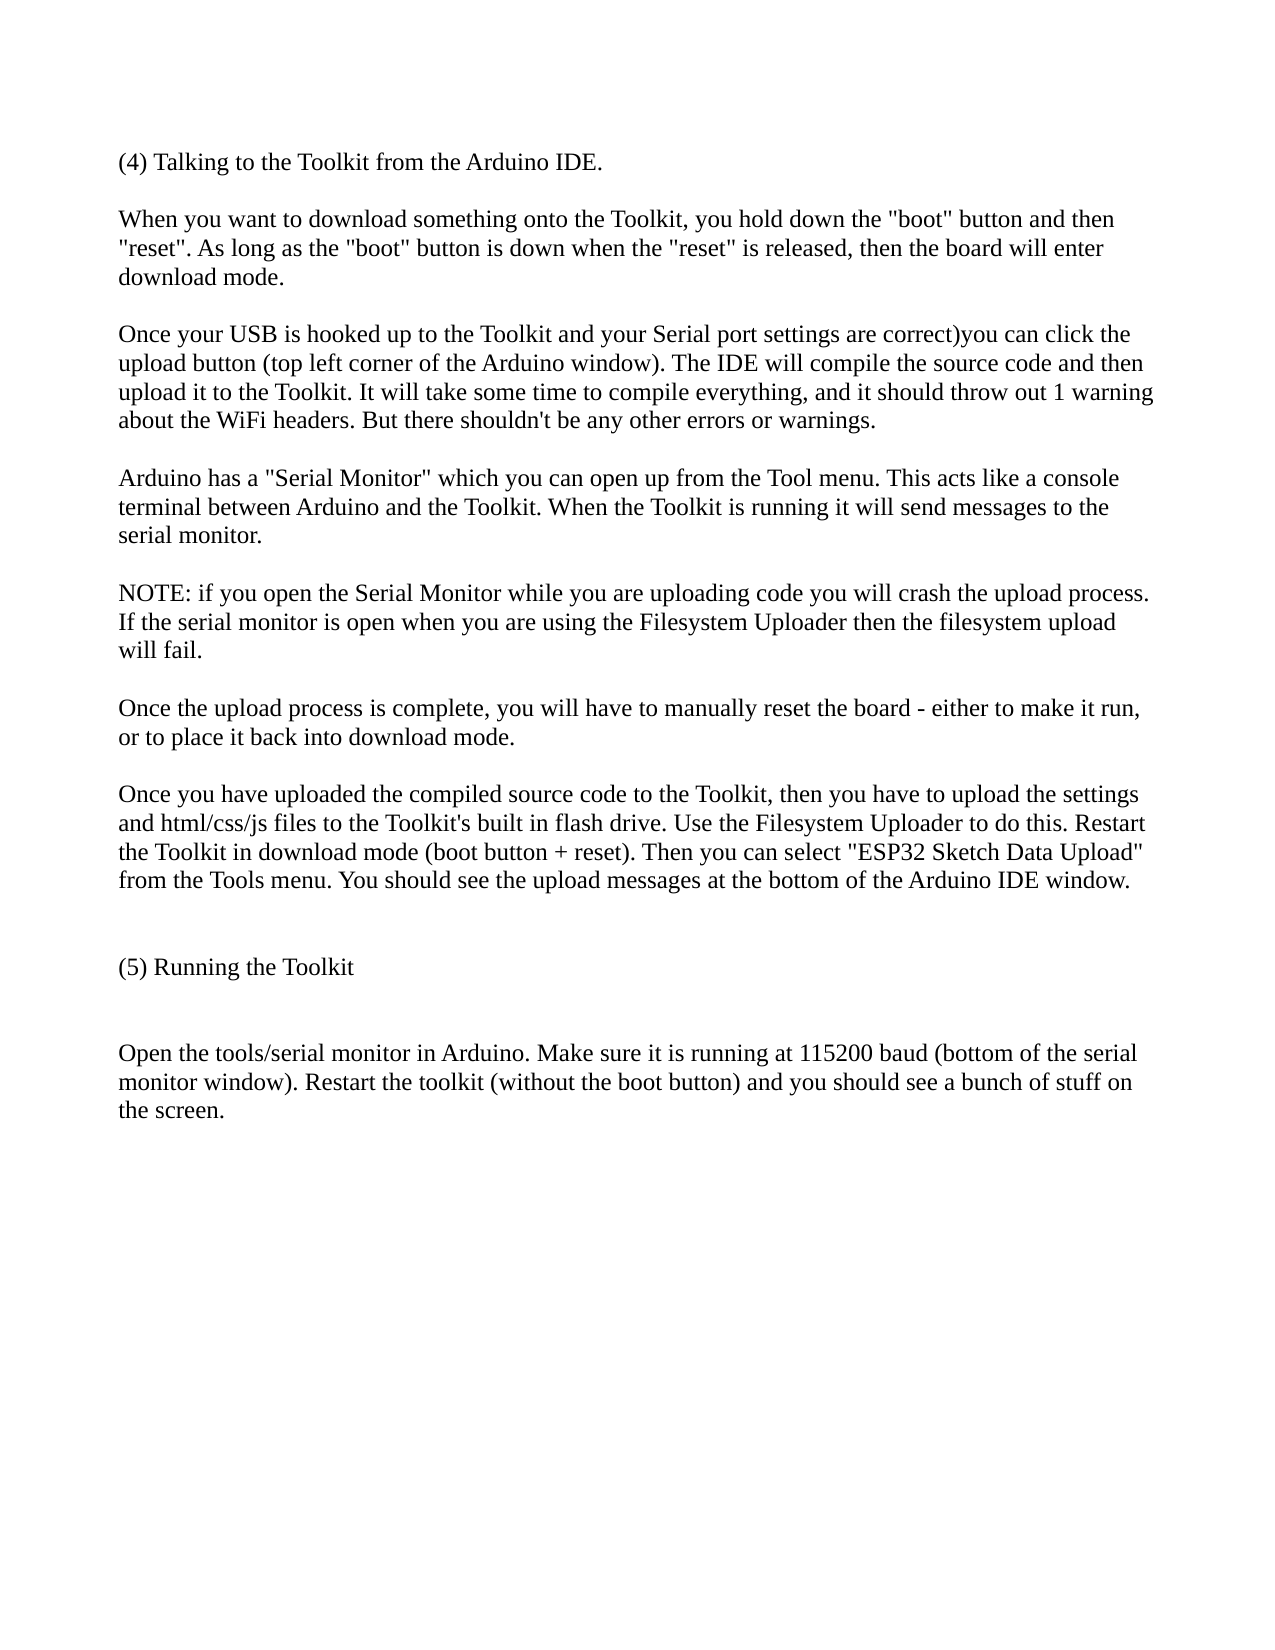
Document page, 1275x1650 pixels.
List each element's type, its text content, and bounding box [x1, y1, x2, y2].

text Once you have uploaded the compiled source code to the Toolkit, then you have to upload the settings and html/css/js files to the Toolkit's built in flash drive. Use the Filesystem Uploader to do this. Restart the Toolkit in download mode (boot button + reset). Then you can select "ESP32 Sketch Data Upload" from the Tools menu. You should see the upload messages at the bottom of the Arduino IDE window. [118, 779, 1157, 894]
text Open the tools/serial monitor in Arduino. Make sure it is running at 115200 baud (bottom of the serial monitor window). Restart the toolkit (without the boot button) and you should see a bunch of stuff on the screen. [118, 1038, 1157, 1124]
text (5) Running the Toolkit [118, 952, 1157, 981]
text NOTE: if you open the Serial Monitor while you are uploading code you will crash the upload process. If the serial monitor is open when you are using the Filesystem Uploader then the filesystem upload will fail. [118, 578, 1157, 664]
text Once the upload process is complete, you will have to manually reset the board - either to make it run, or to place it back into download mode. [118, 693, 1157, 751]
text Once your USB is hooked up to the Toolkit and your Serial port settings are correct)you can click the upload button (top left corner of the Arduino window). The IDE will compile the source code and then upload it to the Toolkit. It will take some time to compile everything, and it should throw out 1 warning about the WiFi headers. But there shouldn't be any other errors or warnings. [118, 319, 1157, 434]
text Arduino has a "Serial Monitor" which you can open up from the Tool menu. This acts like a console terminal between Arduino and the Toolkit. When the Toolkit is running it will send messages to the serial monitor. [118, 463, 1157, 549]
text (4) Talking to the Toolkit from the Arduino IDE. [118, 147, 1157, 176]
text When you want to download something onto the Toolkit, you hold down the "boot" button and then "reset". As long as the "boot" button is down when the "reset" is released, then the board will enter download mode. [118, 204, 1157, 291]
